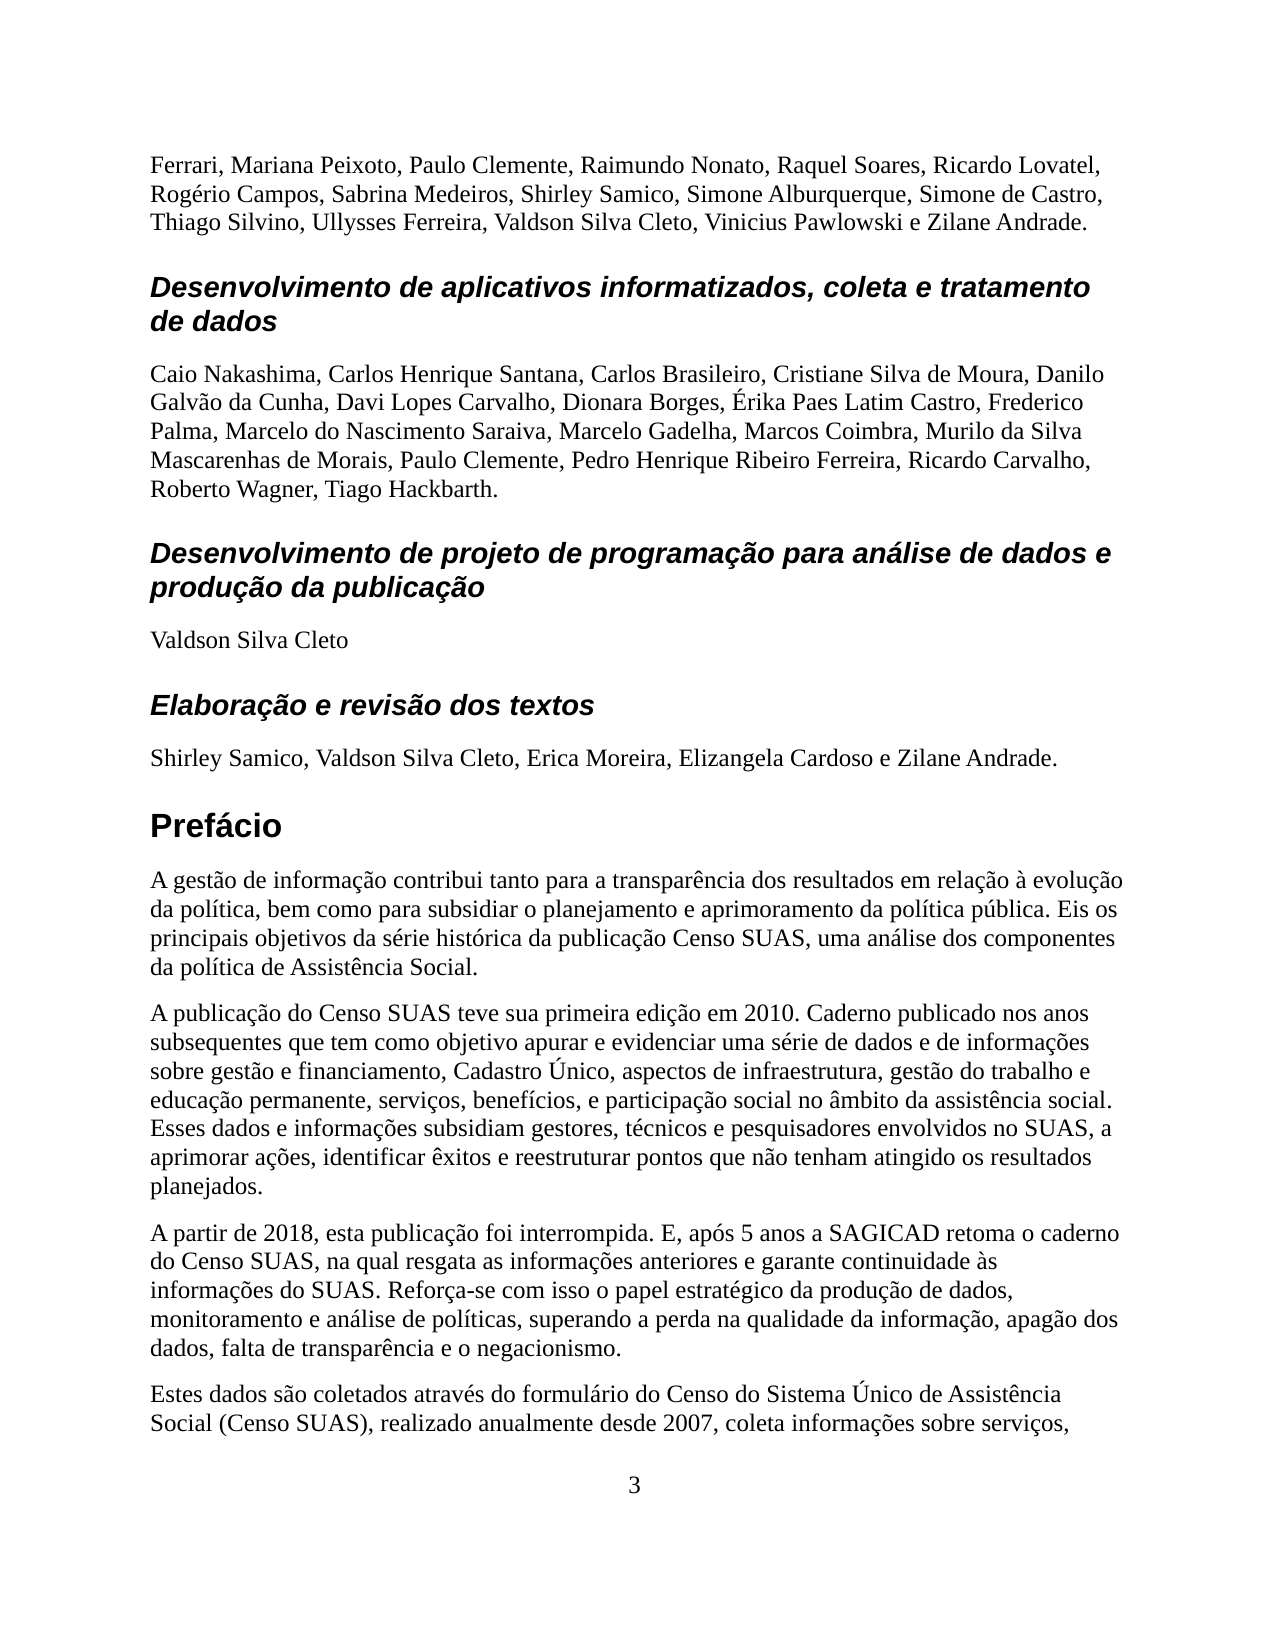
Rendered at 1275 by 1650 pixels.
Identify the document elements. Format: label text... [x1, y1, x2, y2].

text A partir de 2018, esta publicação foi interrompida. E, após 5 anos a SAGICAD retoma o caderno do Censo SUAS, na qual resgata as informações anteriores e garante continuidade às informações do SUAS. Reforça-se com isso o papel estratégico da produção de dados, monitoramento e análise de políticas, superando a perda na qualidade da informação, apagão dos dados, falta de transparência e o negacionismo. [150, 1218, 1125, 1361]
text Estes dados são coletados através do formulário do Censo do Sistema Único de Assistência Social (Censo SUAS), realizado anualmente desde 2007, coleta informações sobre serviços, [150, 1379, 1125, 1437]
subtitle Desenvolvimento de aplicativos informatizados, coleta e tratamento de dados [150, 270, 1125, 337]
text Caio Nakashima, Carlos Henrique Santana, Carlos Brasileiro, Cristiane Silva de Moura, Danilo Galvão da Cunha, Davi Lopes Carvalho, Dionara Borges, Érika Paes Latim Castro, Frederico Palma, Marcelo do Nascimento Saraiva, Marcelo Gadelha, Marcos Coimbra, Murilo da Silva Mascarenhas de Morais, Paulo Clemente, Pedro Henrique Ribeiro Ferreira, Ricardo Carvalho, Roberto Wagner, Tiago Hackbarth. [150, 359, 1125, 502]
text Ferrari, Mariana Peixoto, Paulo Clemente, Raimundo Nonato, Raquel Soares, Ricardo Lovatel, Rogério Campos, Sabrina Medeiros, Shirley Samico, Simone Alburquerque, Simone de Castro, Thiago Silvino, Ullysses Ferreira, Valdson Silva Cleto, Vinicius Pawlowski e Zilane Andrade. [150, 150, 1125, 236]
text A gestão de informação contribui tanto para a transparência dos resultados em relação à evolução da política, bem como para subsidiar o planejamento e aprimoramento da política pública. Eis os principais objetivos da série histórica da publicação Censo SUAS, uma análise dos componentes da política de Assistência Social. [150, 866, 1125, 981]
subtitle Elaboração e revisão dos textos [150, 688, 1125, 721]
text Valdson Silva Cleto [150, 625, 1125, 654]
subtitle Prefácio [150, 805, 1125, 844]
subtitle Desenvolvimento de projeto de programação para análise de dados e produção da publicação [150, 536, 1125, 603]
text A publicação do Censo SUAS teve sua primeira edição em 2010. Caderno publicado nos anos subsequentes que tem como objetivo apurar e evidenciar uma série de dados e de informações sobre gestão e financiamento, Cadastro Único, aspectos de infraestrutura, gestão do trabalho e educação permanente, serviços, benefícios, e participação social no âmbito da assistência social. Esses dados e informações subsidiam gestores, técnicos e pesquisadores envolvidos no SUAS, a aprimorar ações, identificar êxitos e reestruturar pontos que não tenham atingido os resultados planejados. [150, 998, 1125, 1200]
text Shirley Samico, Valdson Silva Cleto, Erica Moreira, Elizangela Cardoso e Zilane Andrade. [150, 743, 1125, 771]
